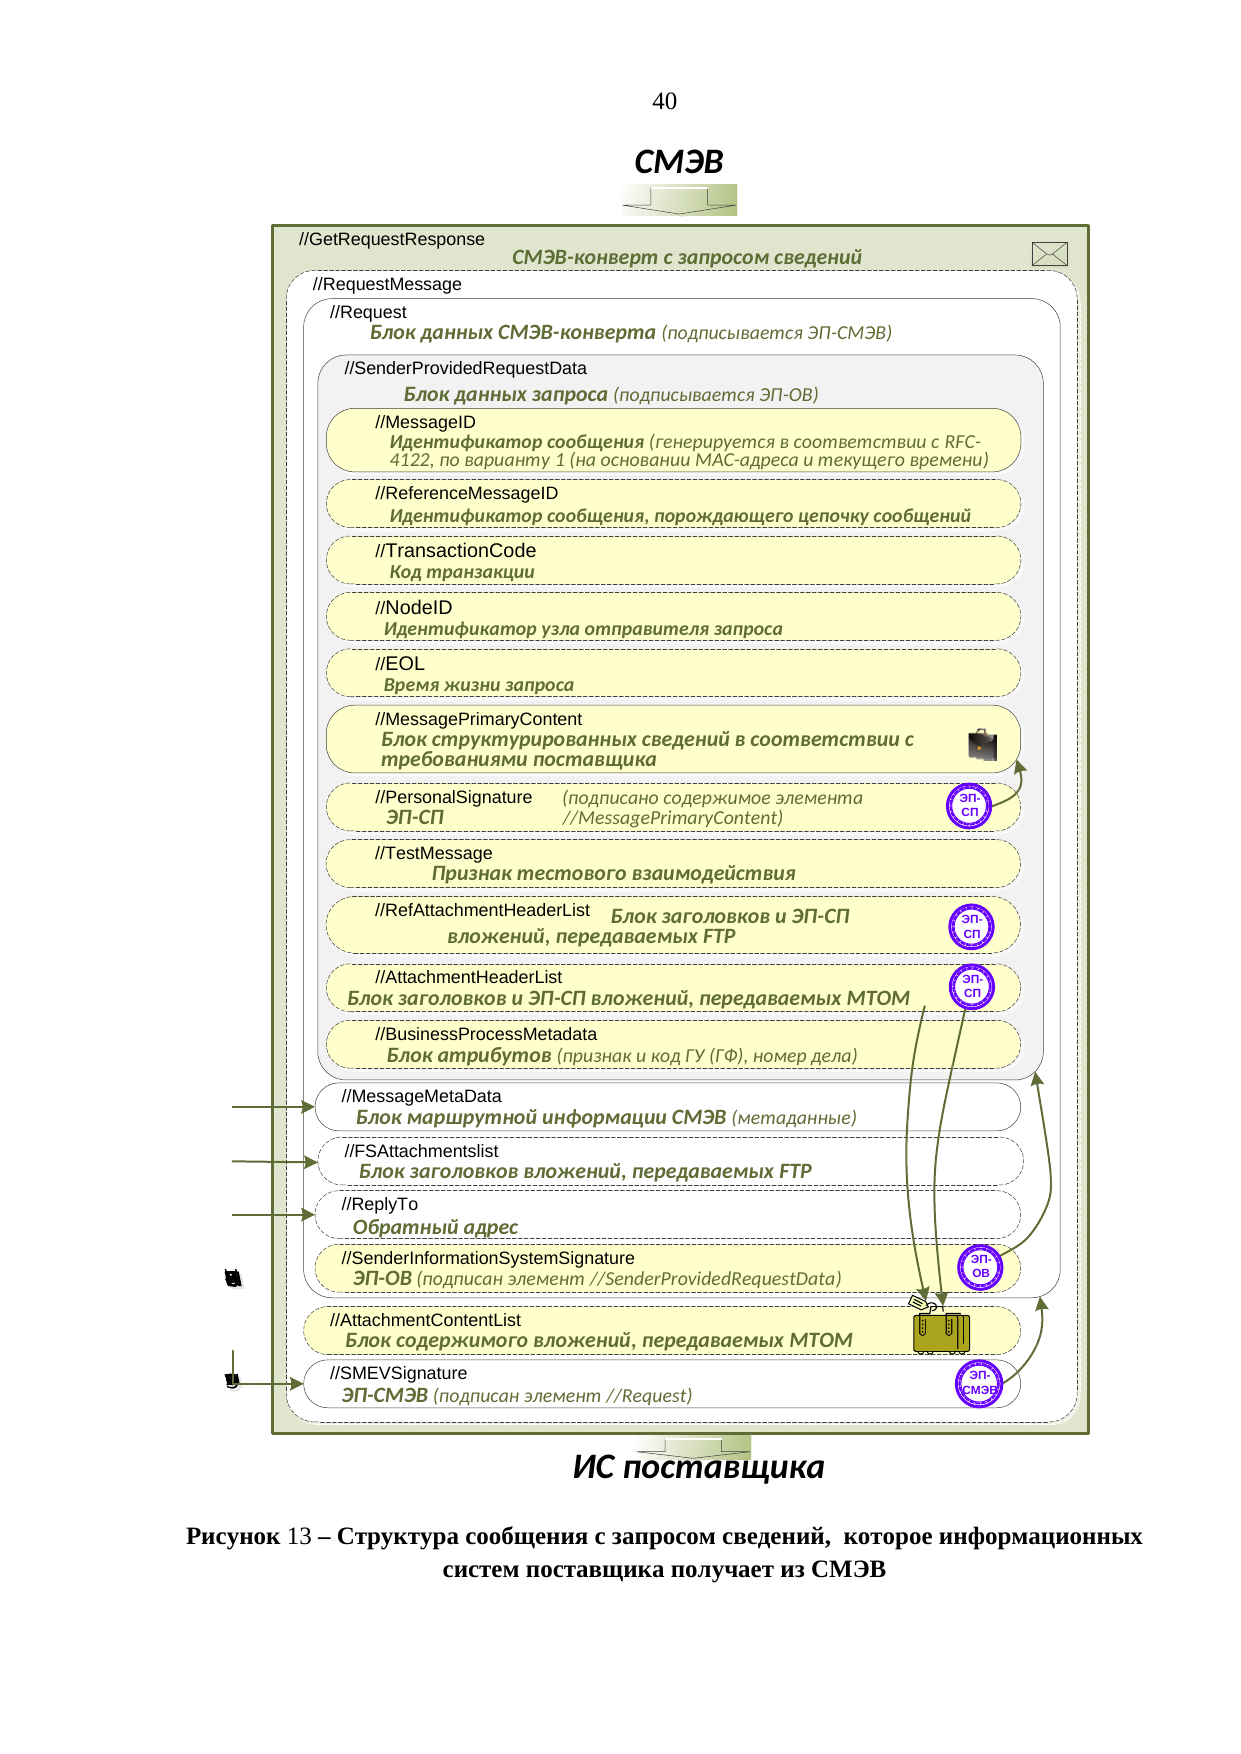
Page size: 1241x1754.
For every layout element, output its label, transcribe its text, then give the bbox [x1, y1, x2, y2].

text Рисунок 13 – Структура сообщения с запросом сведений, которое информационных систем поставщика получает из СМЭВ [177, 1521, 1152, 1583]
